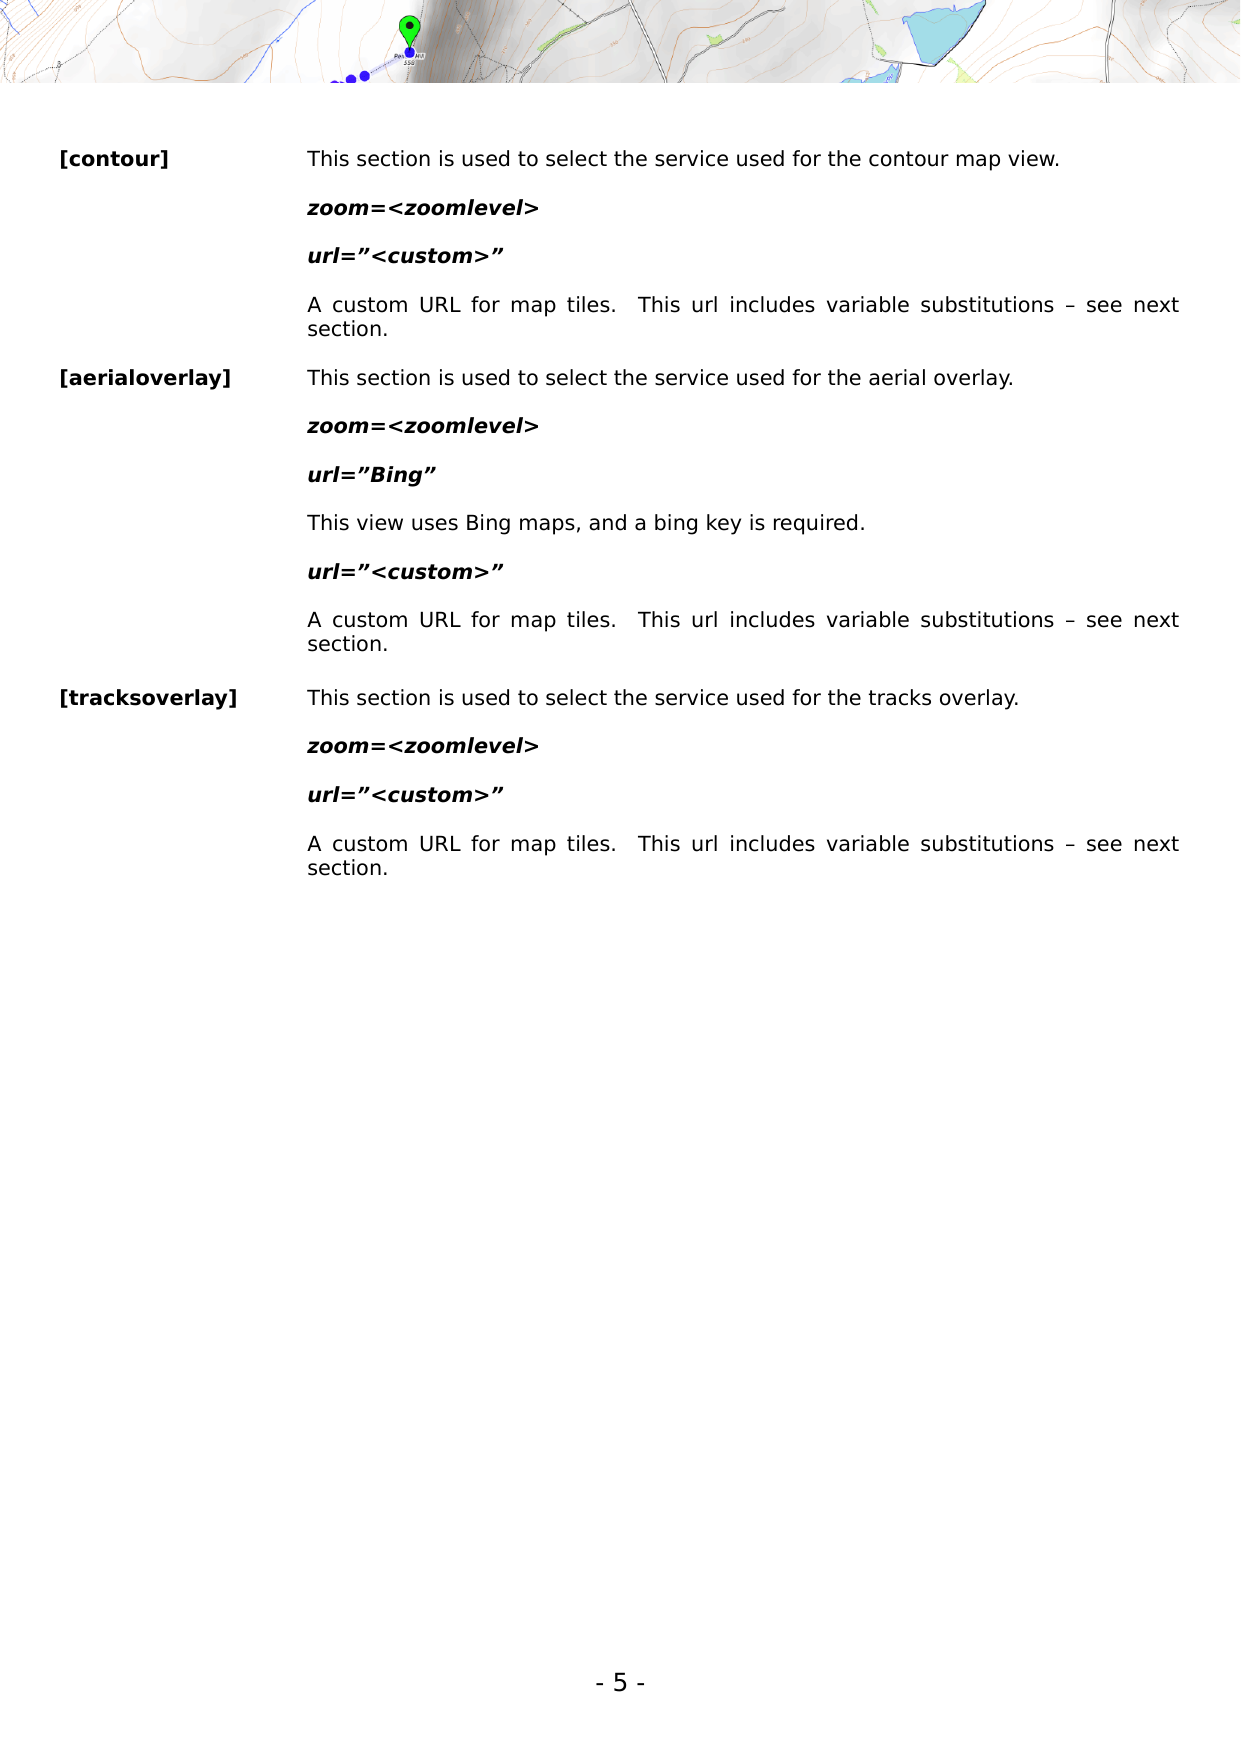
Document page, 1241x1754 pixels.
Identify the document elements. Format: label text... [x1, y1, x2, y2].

picture [0, 0, 1241, 83]
table_cell [aerialoverlay] [59, 366, 307, 686]
table_cell This section is used to select the service used for the aerial overlay. zoom=<zoomlevel> url=”Bing” This view uses Bing maps, and a bing key is required. url=”<custom>” A custom URL for map tiles. This url includes variable substitutions – see next section. [307, 366, 1181, 686]
table_cell [contour] [59, 123, 307, 366]
table_cell This section is used to select the service used for the contour map view. zoom=<zoomlevel> url=”<custom>” A custom URL for map tiles. This url includes variable substitutions – see next section. [307, 123, 1181, 366]
table_cell This section is used to select the service used for the tracks overlay. zoom=<zoomlevel> url=”<custom>” A custom URL for map tiles. This url includes variable substitutions – see next section. [307, 686, 1181, 904]
table_cell [tracksoverlay] [59, 686, 307, 904]
